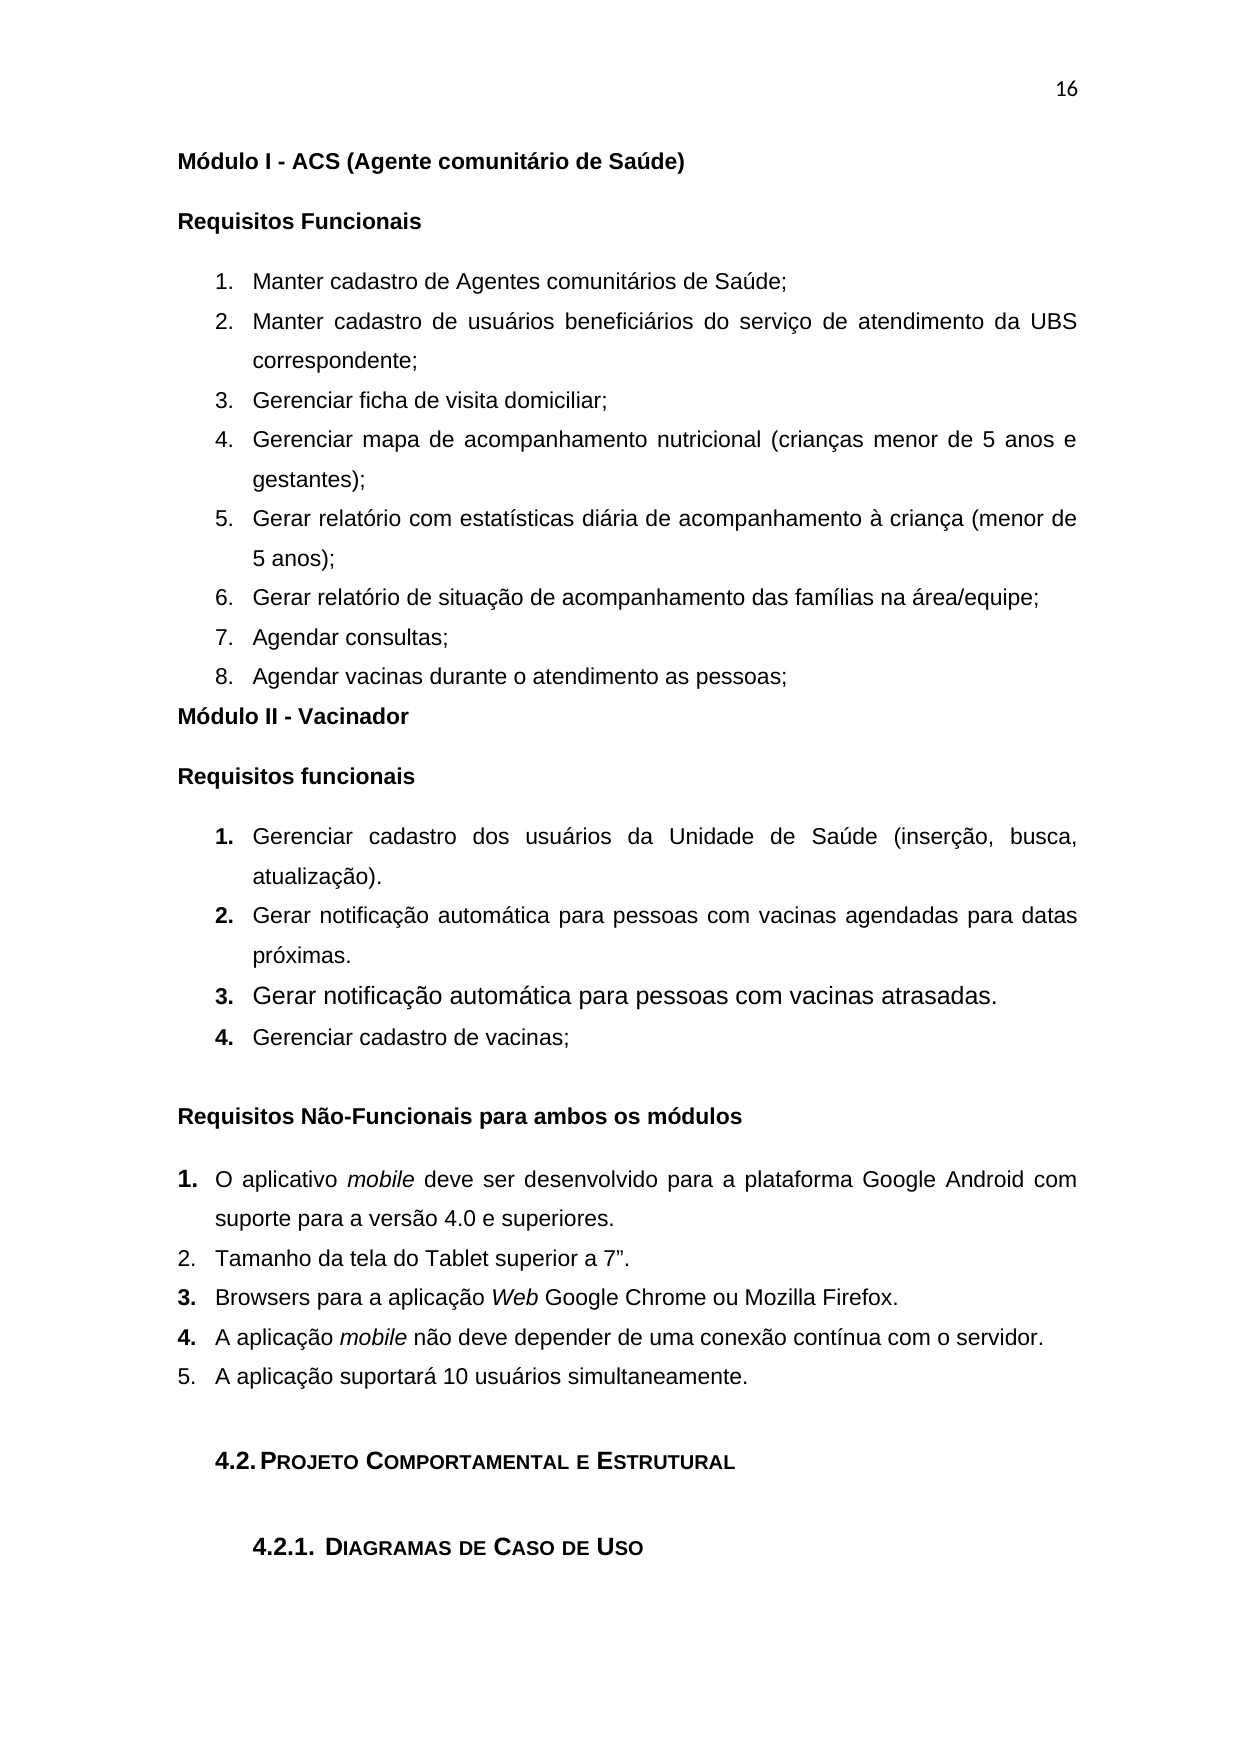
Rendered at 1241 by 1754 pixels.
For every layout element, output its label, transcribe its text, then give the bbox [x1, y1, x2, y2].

list Gerar relatório com estatísticas diária de acompanhamento à criança (menor de 5 anos); [215, 505, 1078, 571]
text Requisitos Funcionais [177, 208, 1078, 234]
list Tamanho da tela do Tablet superior a 7”. [177, 1245, 1078, 1271]
list A aplicação mobile não deve depender de uma conexão contínua com o servidor. [177, 1324, 1078, 1350]
list Gerar notificação automática para pessoas com vacinas atrasadas. [215, 981, 1078, 1010]
text Requisitos Não-Funcionais para ambos os módulos [177, 1103, 1078, 1129]
list Browsers para a aplicação Web Google Chrome ou Mozilla Firefox. [177, 1284, 1078, 1311]
list Gerenciar ficha de visita domiciliar; [215, 387, 1078, 413]
list O aplicativo mobile deve ser desenvolvido para a plataforma Google Android com suporte para a versão 4.0 e superiores. [177, 1163, 1078, 1232]
list Manter cadastro de Agentes comunitários de Saúde; [215, 268, 1078, 295]
list Gerenciar cadastro dos usuários da Unidade de Saúde (inserção, busca, atualização). [215, 823, 1078, 889]
list Gerar notificação automática para pessoas com vacinas agendadas para datas próximas. [215, 902, 1078, 968]
text Requisitos funcionais [177, 763, 1078, 789]
list Gerenciar mapa de acompanhamento nutricional (crianças menor de 5 anos e gestantes); [215, 426, 1078, 492]
list Agendar consultas; [215, 624, 1078, 650]
list Gerar relatório de situação de acompanhamento das famílias na área/equipe; [215, 584, 1078, 611]
list Agendar vacinas durante o atendimento as pessoas; [215, 663, 1078, 689]
text Módulo II - Vacinador [177, 703, 1078, 729]
list Projeto Comportamental e Estrutural [215, 1446, 1078, 1475]
text Módulo I - ACS (Agente comunitário de Saúde) [177, 148, 1078, 174]
list A aplicação suportará 10 usuários simultaneamente. [177, 1363, 1078, 1390]
list Gerenciar cadastro de vacinas; [215, 1024, 1078, 1051]
list Manter cadastro de usuários beneficiários do serviço de atendimento da UBS correspondente; [215, 308, 1078, 374]
list Diagramas de Caso de Uso [252, 1532, 1078, 1561]
